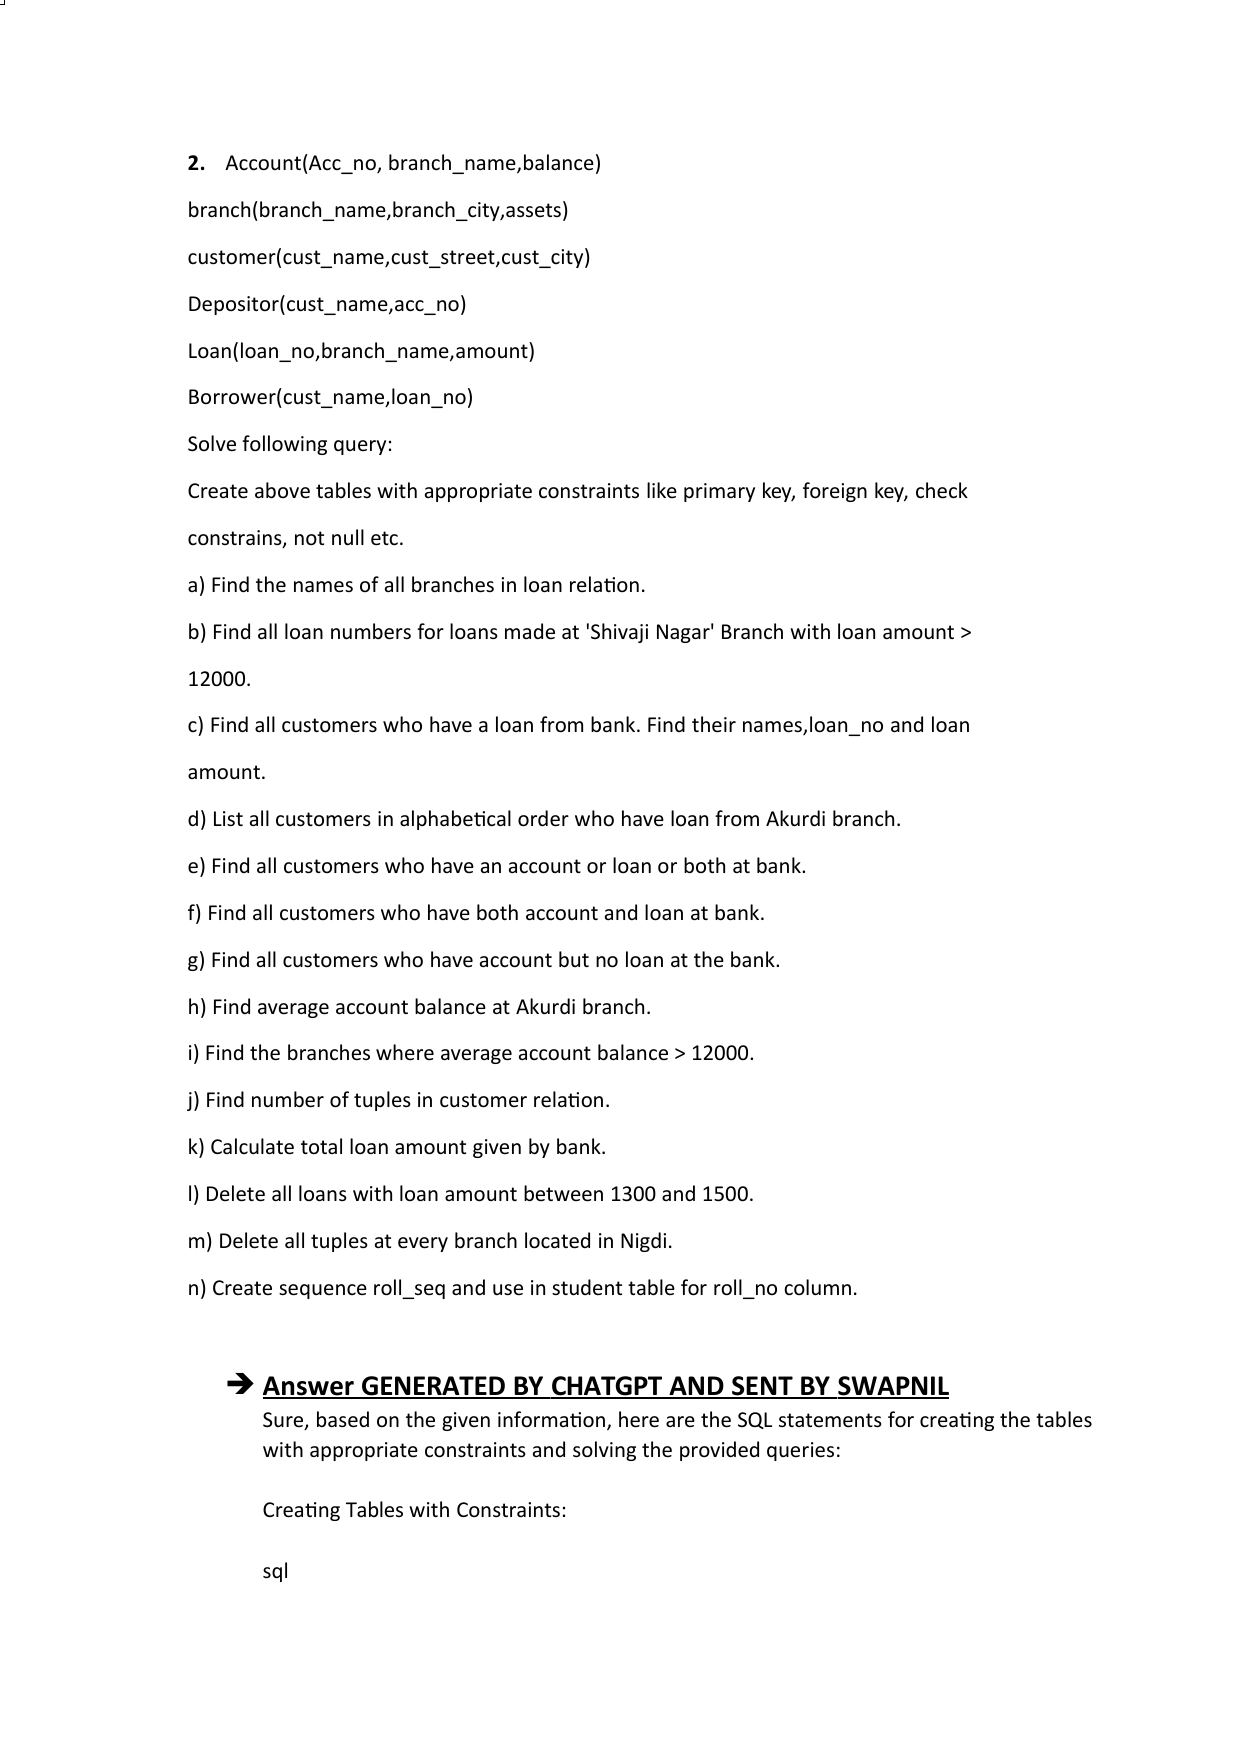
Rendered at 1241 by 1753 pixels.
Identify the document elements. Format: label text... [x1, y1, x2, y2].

text Creaꢁng Tables with Constraints: [262, 1495, 591, 1523]
text c) Find all customers who have a loan from bank. Find their names,loan_no and loan [187, 710, 995, 738]
text Solve following query: [187, 429, 418, 457]
text Sure, based on the given informaꢁon, here are the SQL statements for creaꢁng the tables [262, 1405, 1116, 1433]
text m) Delete all tuples at every branch located in Nigdi. [187, 1226, 779, 1254]
text j) Find number of tuples in customer relaꢁon. [187, 1085, 780, 1113]
text 2000. [199, 663, 277, 692]
text Create above tables with appropriate constraints like primary key, foreign key, check [187, 476, 991, 504]
text Loan(loan_no,branch_name,amount) [187, 336, 562, 364]
text with appropriate constraints and solving the provided queries: [262, 1435, 1116, 1463]
text f) Find all customers who have both account and loan at bank. [187, 898, 925, 926]
text a) Find the names of all branches in loan relaꢁon. [187, 570, 996, 598]
text h) Find average account balance at Akurdi branch. [187, 992, 925, 1020]
text . Account(Acc_no, branch_name,balance) [199, 148, 625, 176]
text customer(cust_name,cust_street,cust_city) [187, 242, 618, 270]
text e) Find all customers who have an account or loan or both at bank. [187, 851, 925, 879]
text k) Calculate total loan amount given by bank. [187, 1132, 631, 1160]
text b) Find all loan numbers for loans made at 'Shivaji Nagar' Branch with loan amount > [187, 617, 996, 645]
text constrains, not null etc. [187, 523, 991, 551]
text branch(branch_name,branch_city,assets) [187, 195, 618, 223]
text g) Find all customers who have account but no loan at the bank. [187, 945, 925, 973]
text Depositor(cust_name,acc_no) [187, 288, 618, 317]
text ➔ [225, 1368, 262, 1401]
text 2 [187, 148, 199, 176]
text sql [262, 1556, 591, 1584]
text d) List all customers in alphabeꢁcal order who have loan from Akurdi branch. [187, 804, 925, 832]
text 1 [187, 663, 199, 692]
text amount. [187, 757, 995, 785]
text l) Delete all loans with loan amount between 1300 and 1500. [187, 1179, 779, 1207]
text Answer GENERATED BY CHATGPT AND SENT BY SWAPNIL [262, 1367, 1116, 1402]
text i) Find the branches where average account balance > 12000. [187, 1038, 780, 1066]
text Borrower(cust_name,loan_no) [187, 382, 500, 410]
text n) Create sequence roll_seq and use in student table for roll_no column. [187, 1273, 883, 1301]
